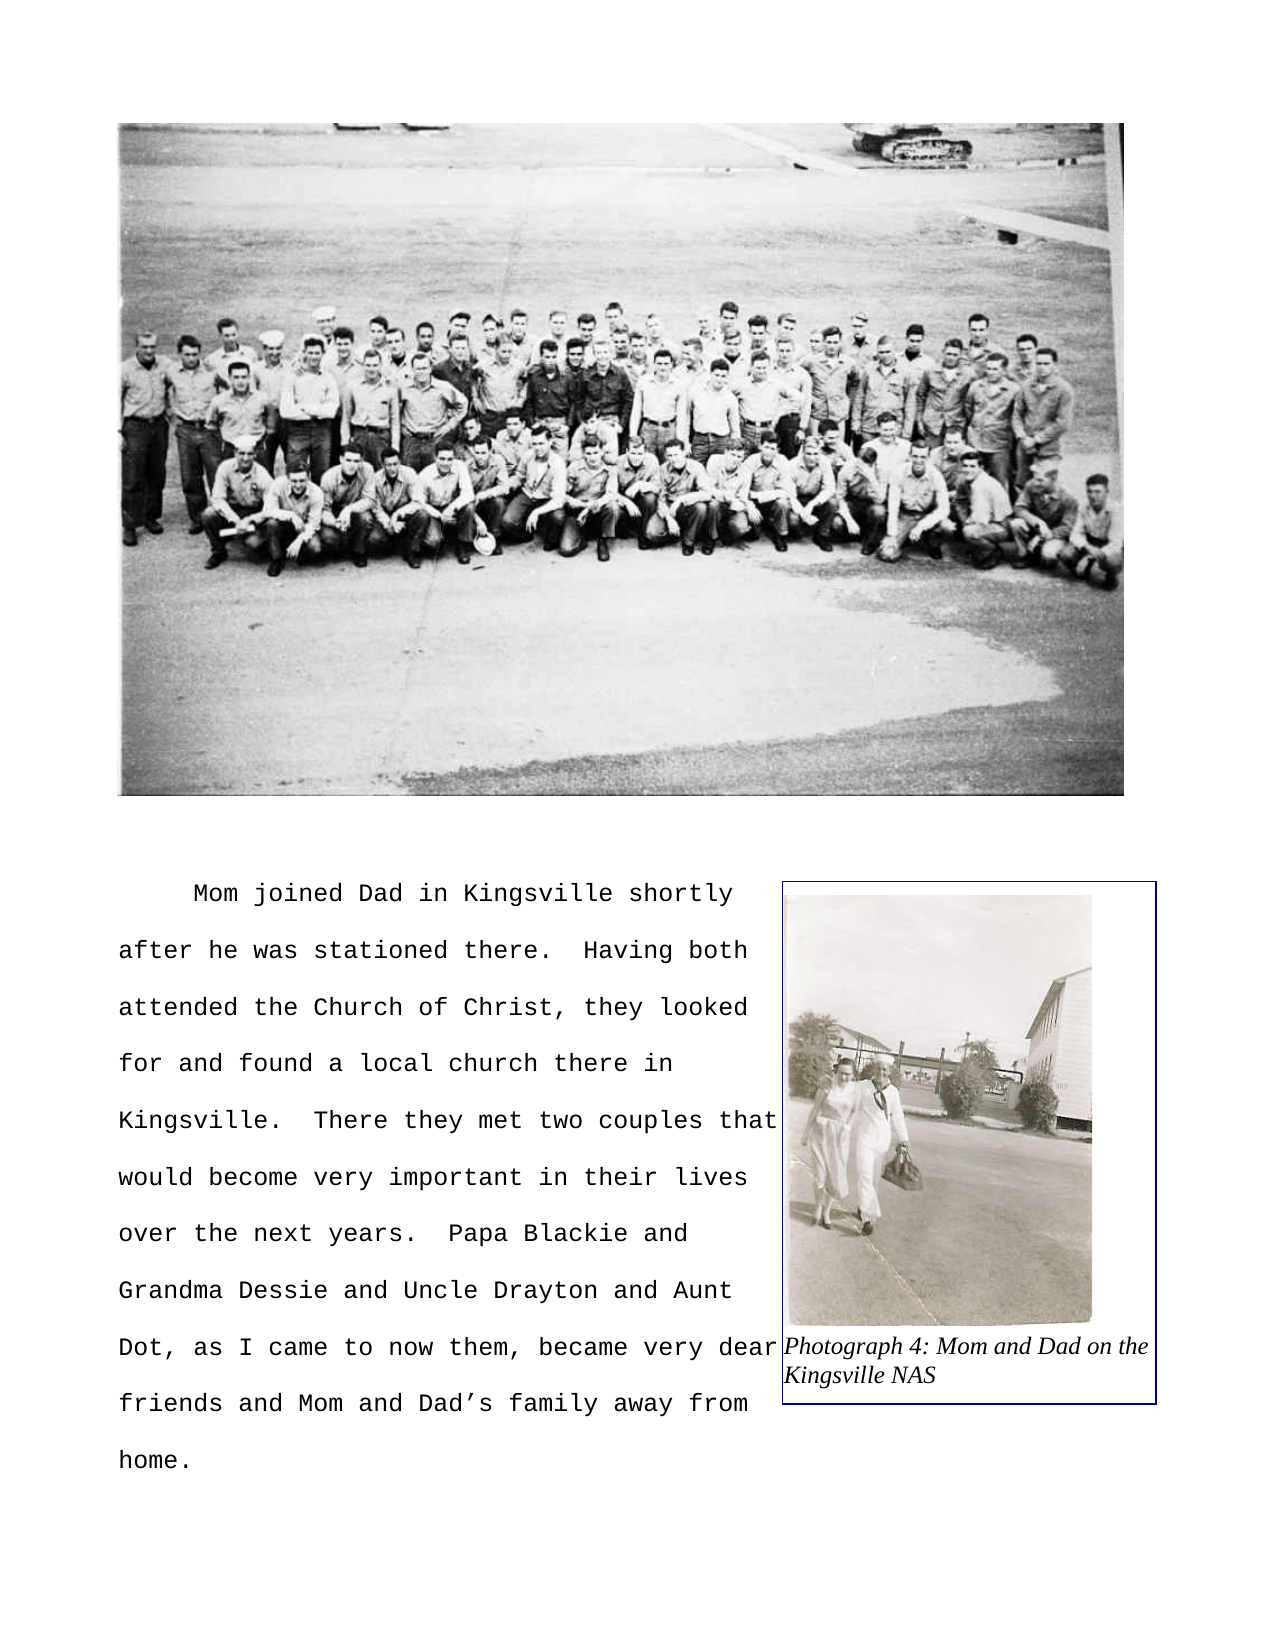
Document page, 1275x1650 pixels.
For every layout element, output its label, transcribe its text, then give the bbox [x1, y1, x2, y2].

text Photograph 4: Mom and Dad on the Kingsville NAS [783, 895, 1155, 1389]
picture [116, 123, 1124, 796]
text Mom joined Dad in Kingsville shortly after he was stationed there. Having both attended the Church of Christ, they looked for and found a local church there in Kingsville. There they met two couples that would become very important in their lives over the next years. Papa Blackie and Grandma Dessie and Uncle Drayton and Aunt Dot, as I came to now them, became very dear friends and Mom and Dad’s family away from home. [118, 881, 1157, 1476]
picture [783, 895, 1093, 1326]
